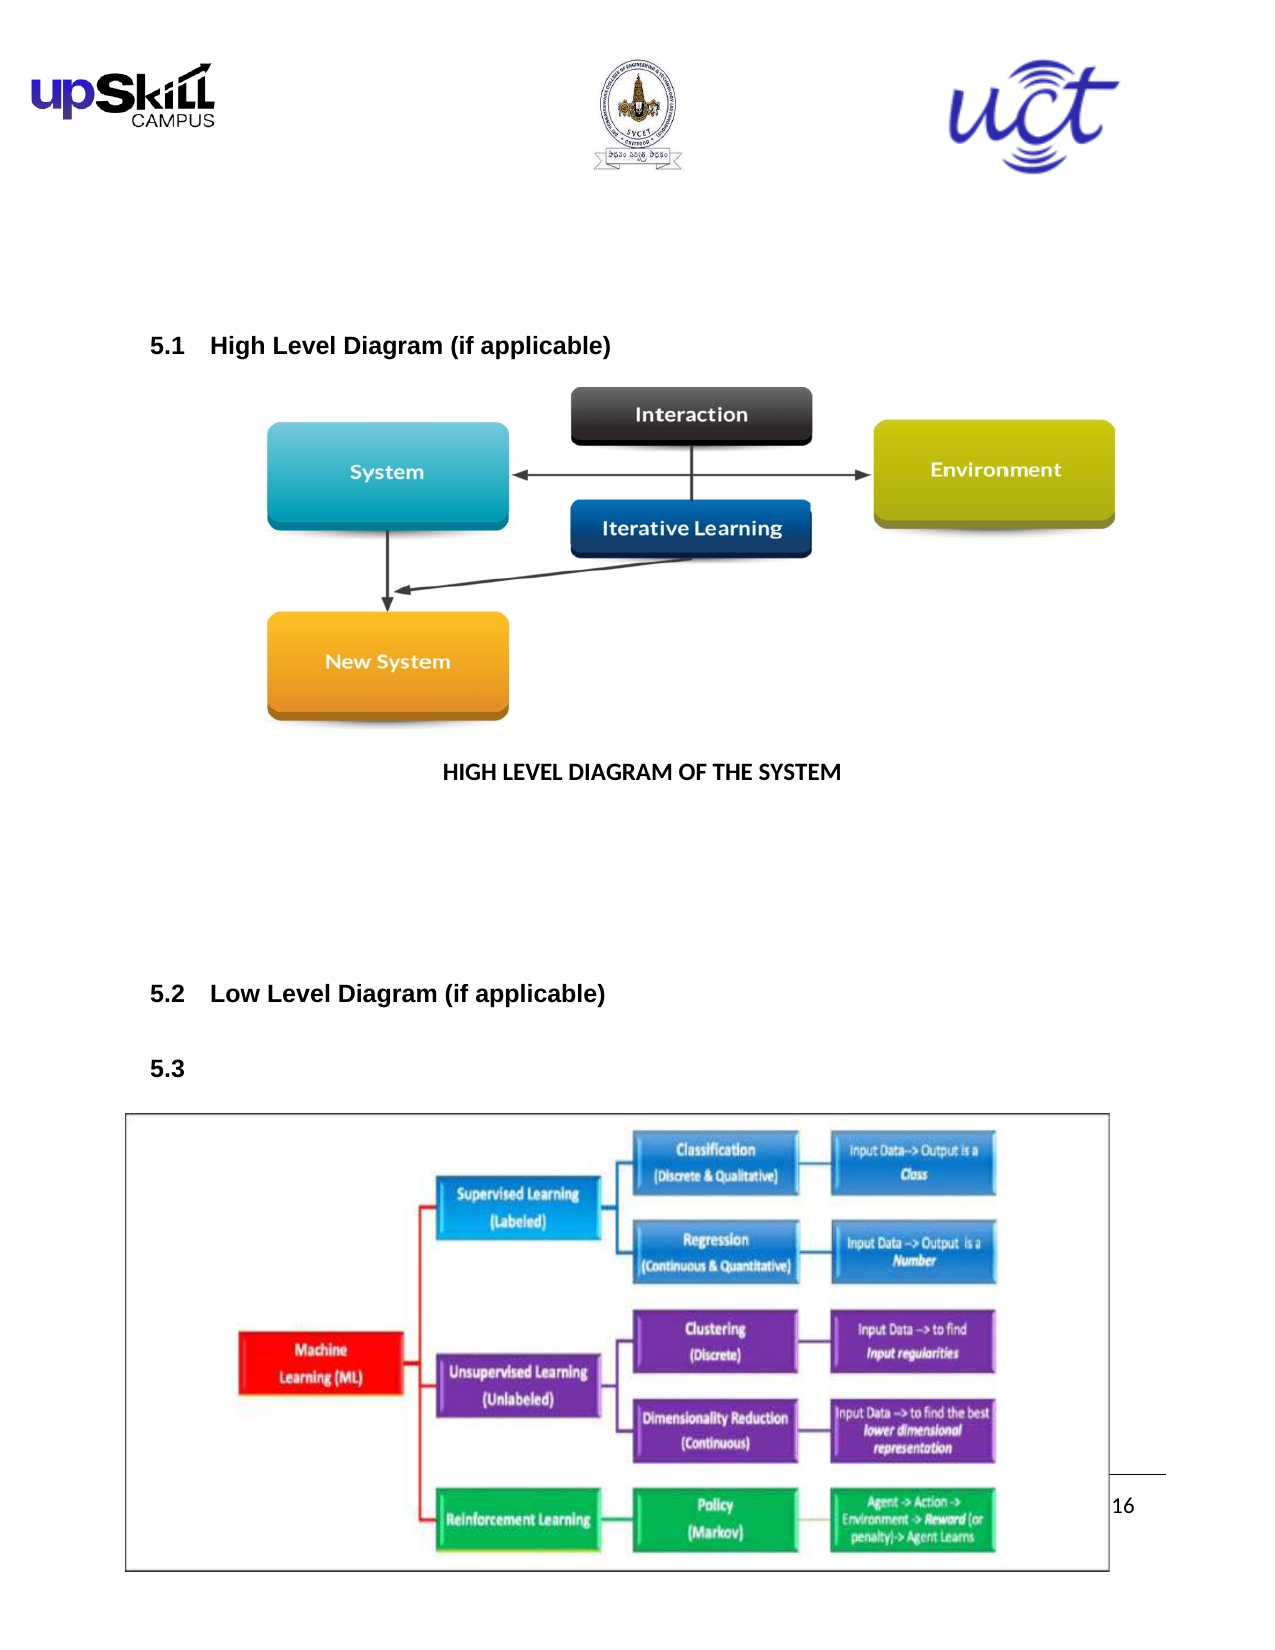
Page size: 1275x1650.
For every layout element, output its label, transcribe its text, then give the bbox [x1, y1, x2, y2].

subtitle Low Level Diagram (if applicable) [150, 982, 1134, 1007]
subtitle High Level Diagram (if applicable) [150, 335, 1134, 360]
text HIGH LEVEL DIAGRAM OF THE SYSTEM [150, 756, 1134, 786]
